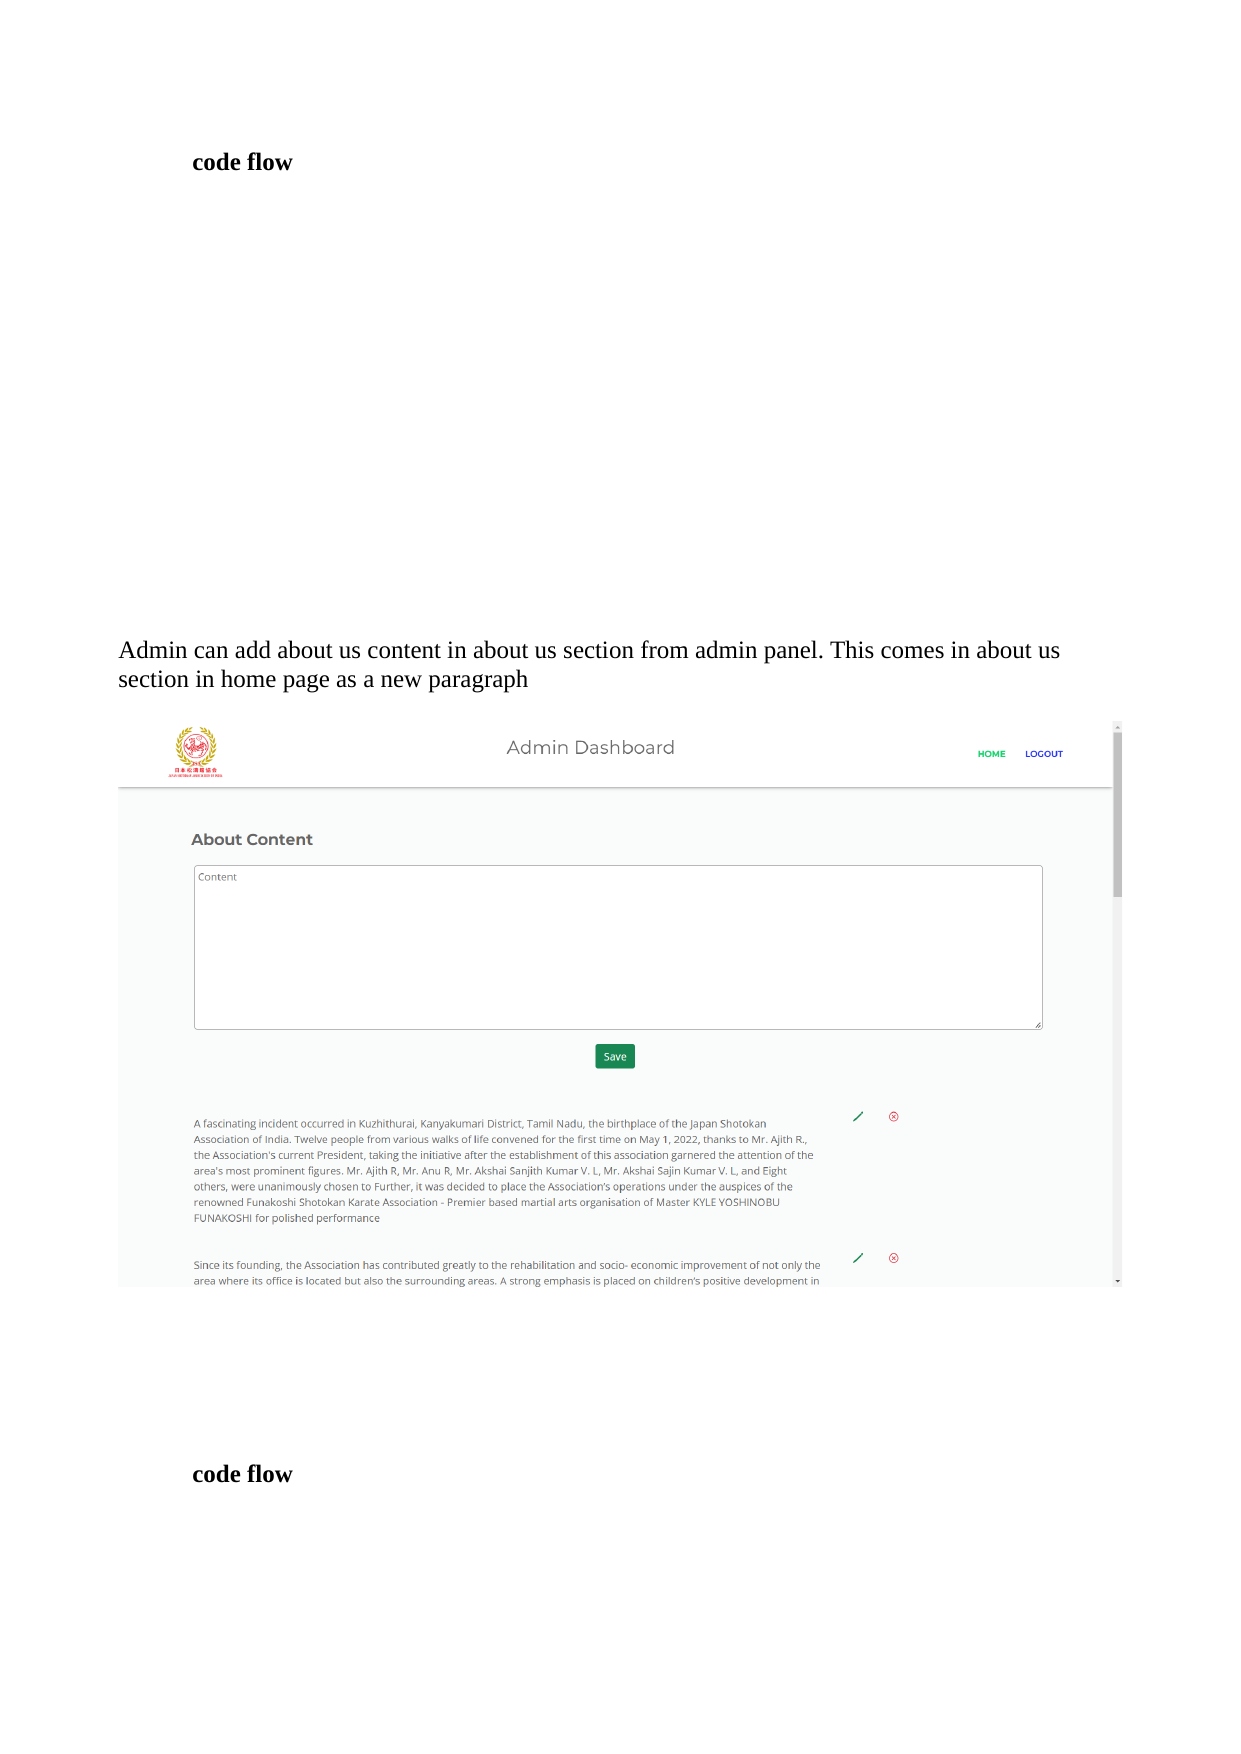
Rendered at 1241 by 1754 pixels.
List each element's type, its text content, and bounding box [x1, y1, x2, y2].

text code flow [118, 1459, 1122, 1488]
picture [118, 721, 1123, 1287]
text Admin can add about us content in about us section from admin panel. This comes in about us section in home page as a new paragraph [118, 636, 1122, 693]
text code flow [118, 147, 1122, 176]
